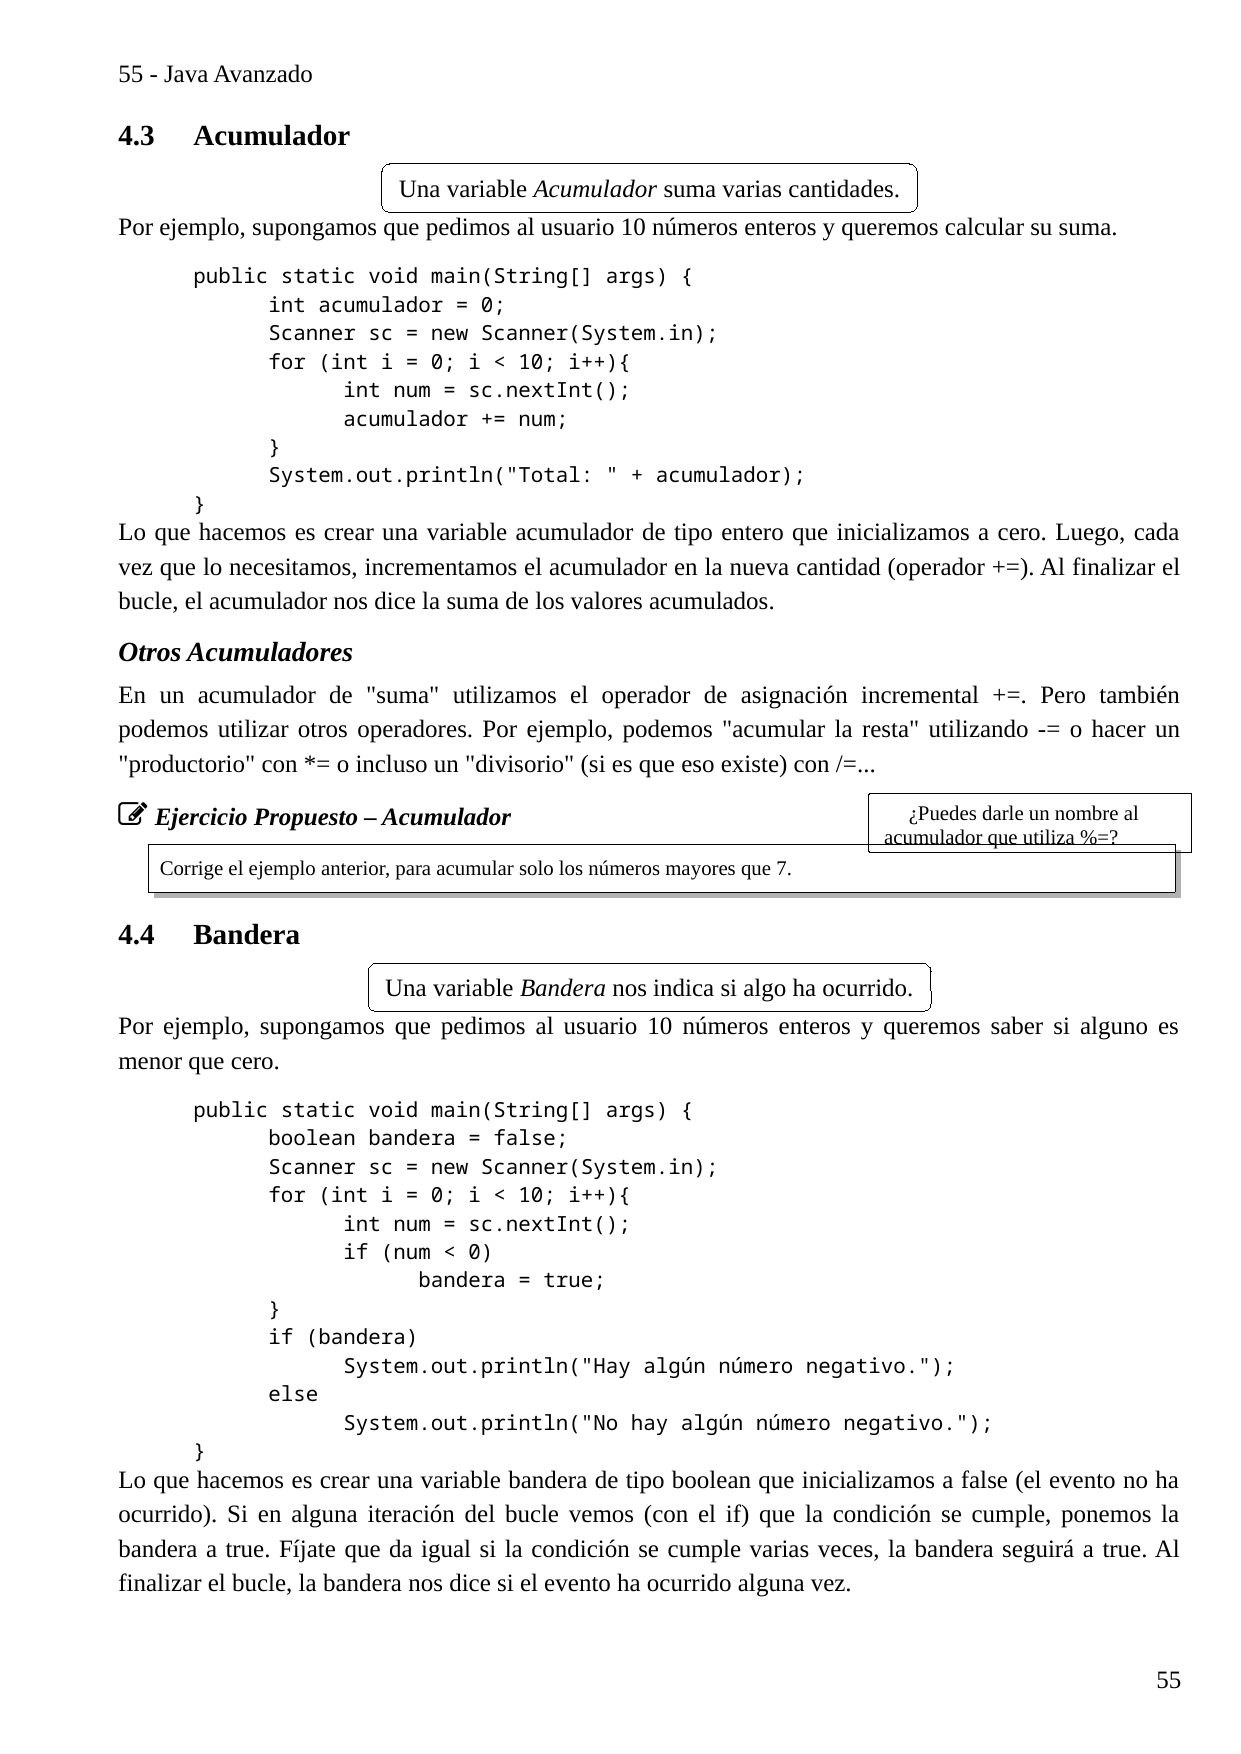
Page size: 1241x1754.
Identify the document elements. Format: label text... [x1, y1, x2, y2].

text public static void main(String[] args) { [118, 1095, 1181, 1123]
text } [118, 1436, 1181, 1465]
text En un acumulador de "suma" utilizamos el operador de asignación incremental +=. Pero también podemos utilizar otros operadores. Por ejemplo, podemos "acumular la resta" utilizando -= o hacer un "productorio" con *= o incluso un "divisorio" (si es que eso existe) con /=... [118, 680, 1181, 777]
text Lo que hacemos es crear una variable bandera de tipo boolean que inicializamos a false (el evento no ha ocurrido). Si en alguna iteración del bucle vemos (con el if) que la condición se cumple, ponemos la bandera a true. Fíjate que da igual si la condición se cumple varias veces, la bandera seguirá a true. Al finalizar el bucle, la bandera nos dice si el evento ha ocurrido alguna vez. [118, 1465, 1181, 1597]
text public static void main(String[] args) { [118, 261, 1181, 290]
text System.out.println("No hay algún número negativo."); [118, 1408, 1181, 1436]
text Por ejemplo, supongamos que pedimos al usuario 10 números enteros y queremos saber si alguno es menor que cero. [118, 1011, 1181, 1075]
text int acumulador = 0; [118, 290, 1181, 318]
text System.out.println("Hay algún número negativo."); [118, 1351, 1181, 1379]
subtitle Otros Acumuladores [118, 635, 1181, 667]
text bandera = true; [118, 1266, 1181, 1294]
text } [118, 432, 1181, 461]
text } [118, 489, 1181, 517]
text for (int i = 0; i < 10; i++){ [118, 347, 1181, 375]
text System.out.println("Total: " + acumulador); [118, 461, 1181, 489]
text Corrige el ejemplo anterior, para acumular solo los números mayores que 7. [149, 845, 1175, 892]
text else [118, 1379, 1181, 1408]
text Scanner sc = new Scanner(System.in); [118, 318, 1181, 347]
text Scanner sc = new Scanner(System.in); [118, 1152, 1181, 1180]
subtitle Acumulador [118, 118, 1181, 152]
subtitle Bandera [118, 917, 1181, 951]
text boolean bandera = false; [118, 1123, 1181, 1152]
text  Ejercicio Propuesto – Acumulador [869, 798, 1181, 831]
text int num = sc.nextInt(); [118, 1209, 1181, 1237]
text int num = sc.nextInt(); [118, 375, 1181, 404]
text acumulador += num; [118, 404, 1181, 432]
text } [118, 1294, 1181, 1322]
text if (num < 0) [118, 1237, 1181, 1266]
text if (bandera) [118, 1322, 1181, 1351]
text for (int i = 0; i < 10; i++){ [118, 1180, 1181, 1209]
text  Ejercicio Propuesto – Acumulador [118, 798, 868, 831]
text Lo que hacemos es crear una variable acumulador de tipo entero que inicializamos a cero. Luego, cada vez que lo necesitamos, incrementamos el acumulador en la nueva cantidad (operador +=). Al finalizar el bucle, el acumulador nos dice la suma de los valores acumulados. [118, 517, 1181, 615]
text Por ejemplo, supongamos que pedimos al usuario 10 números enteros y queremos calcular su suma. [118, 212, 1181, 241]
